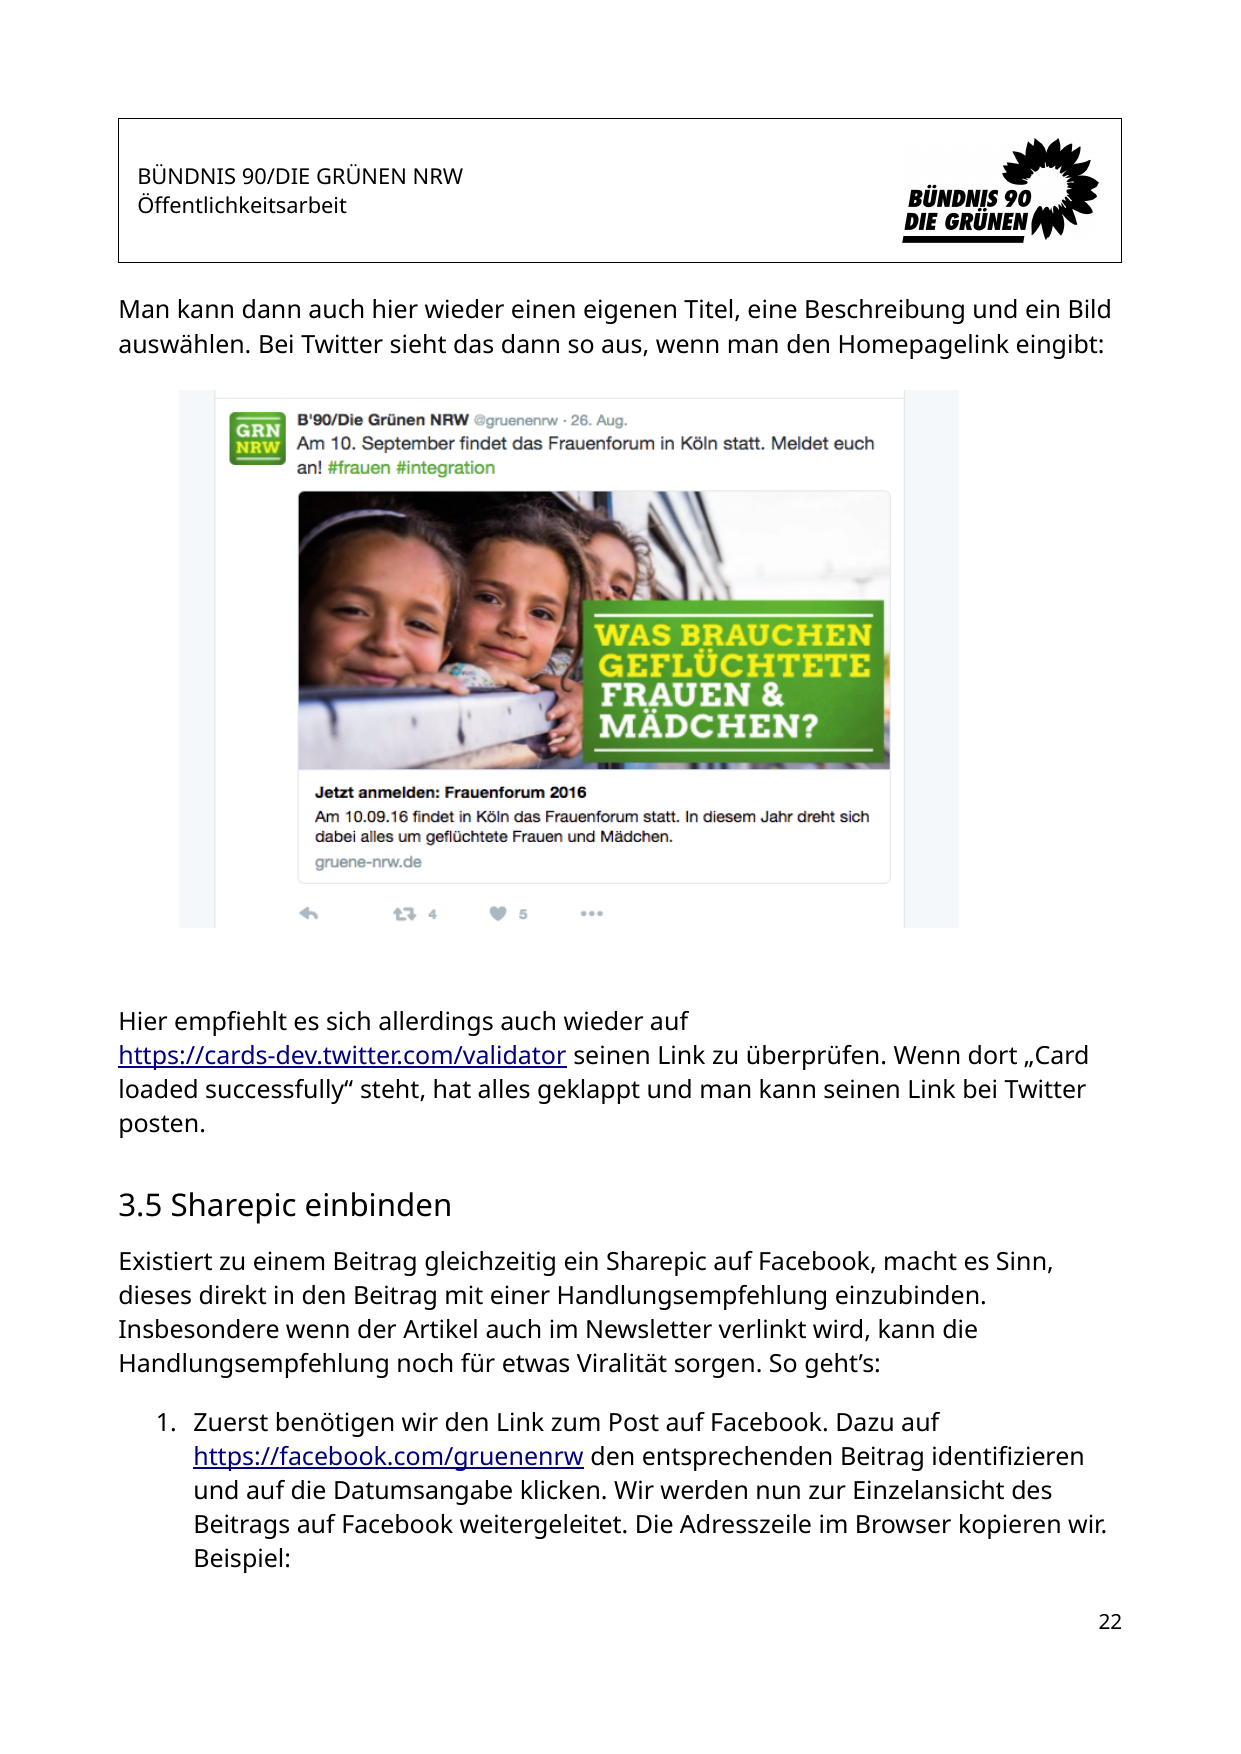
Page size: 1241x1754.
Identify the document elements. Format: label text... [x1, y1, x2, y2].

text Existiert zu einem Beitrag gleichzeitig ein Sharepic auf Facebook, macht es Sinn, dieses direkt in den Beitrag mit einer Handlungsempfehlung einzubinden. Insbesondere wenn der Artikel auch im Newsletter verlinkt wird, kann die Handlungsempfehlung noch für etwas Viralität sorgen. So geht’s: [118, 1244, 1122, 1380]
subtitle Hier empfiehlt es sich allerdings auch wieder auf https://cards-dev.twitter.com/validator seinen Link zu überprüfen. Wenn dort „Card loaded successfully“ steht, hat alles geklappt und man kann seinen Link bei Twitter posten. [118, 1003, 1122, 1140]
subtitle Man kann dann auch hier wieder einen eigenen Titel, eine Beschreibung und ein Bild auswählen. Bei Twitter sieht das dann so aus, wenn man den Homepagelink eingibt: [118, 292, 1122, 360]
picture [178, 390, 959, 928]
list Zuerst benötigen wir den Link zum Post auf Facebook. Dazu auf https://facebook.com/gruenenrw den entsprechenden Beitrag identifizieren und auf die Datumsangabe klicken. Wir werden nun zur Einzelansicht des Beitrags auf Facebook weitergeleitet. Die Adresszeile im Browser kopieren wir. Beispiel: [156, 1404, 1122, 1574]
picture [902, 138, 1099, 243]
subtitle 3.5 Sharepic einbinden [118, 1183, 1122, 1226]
